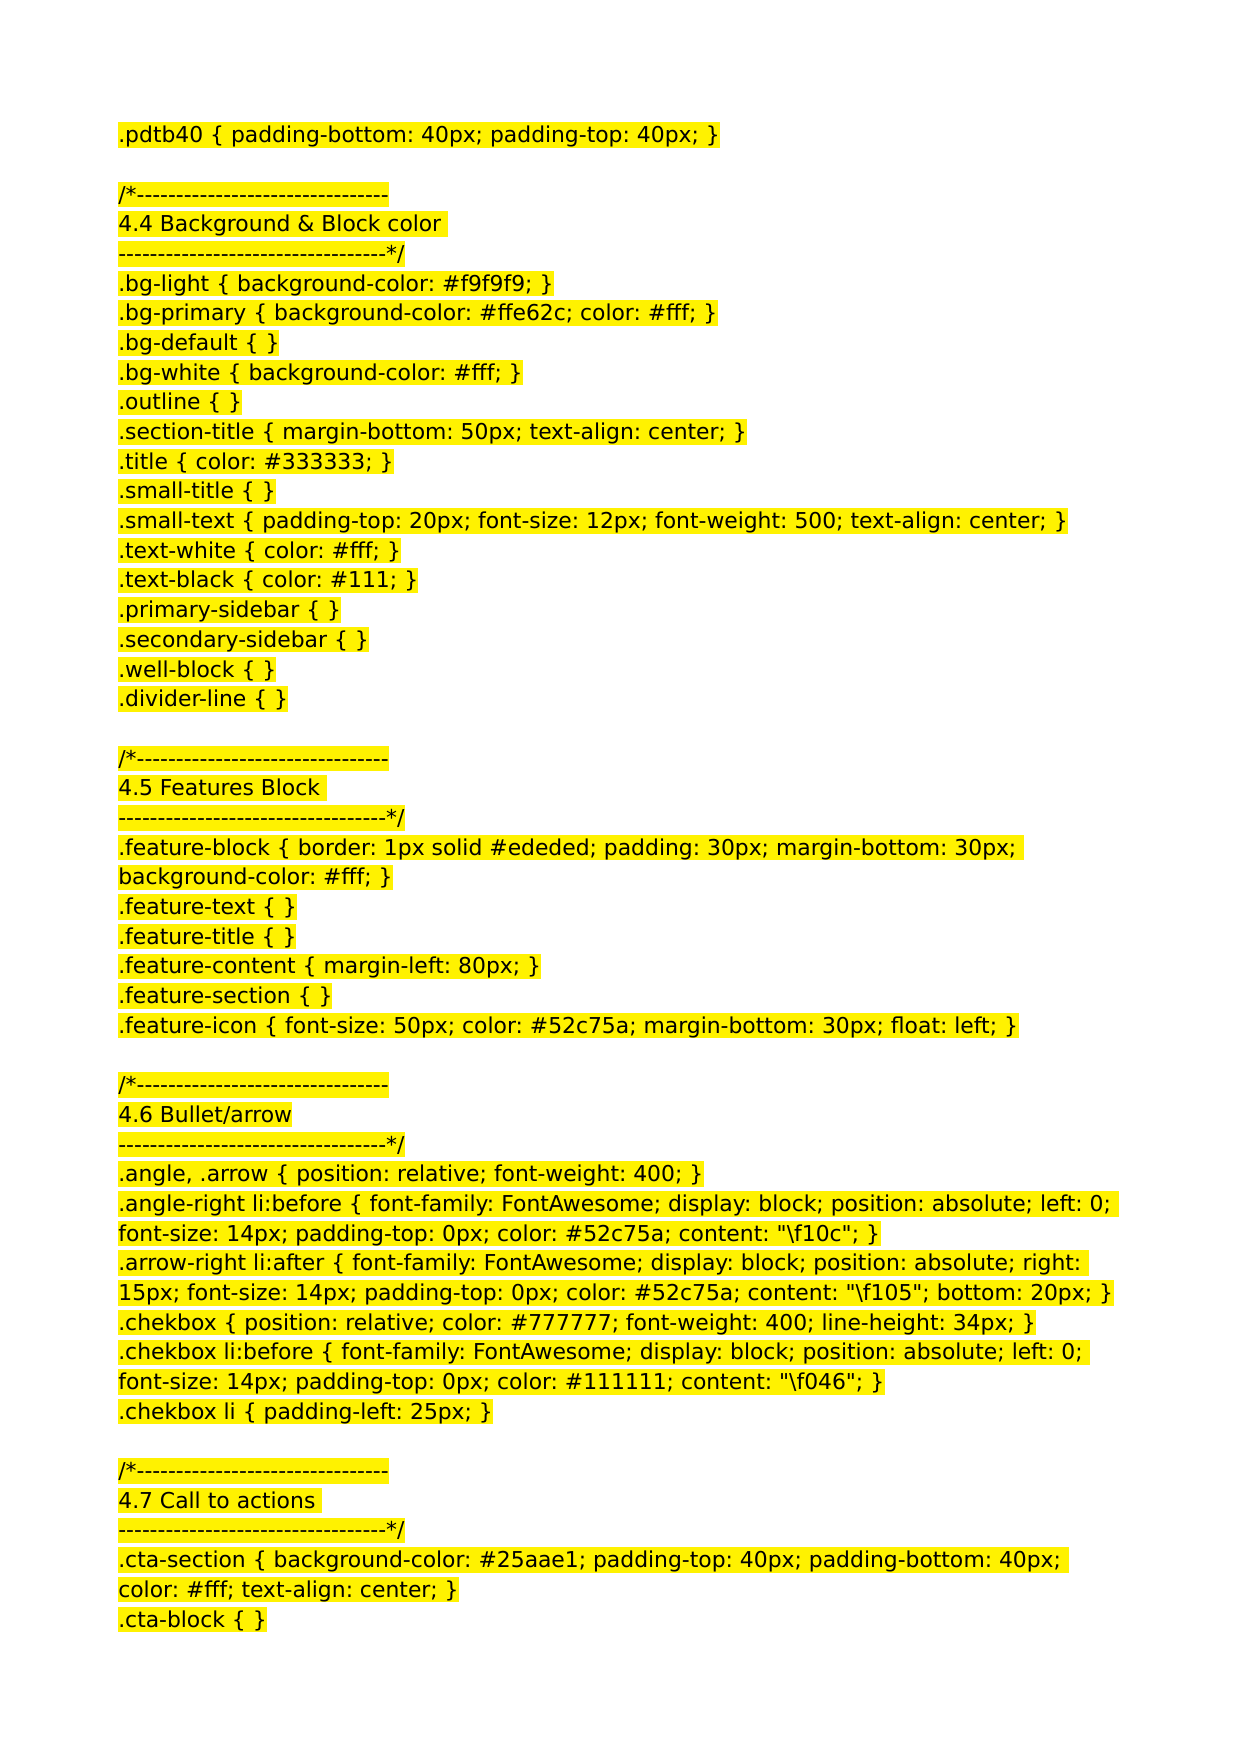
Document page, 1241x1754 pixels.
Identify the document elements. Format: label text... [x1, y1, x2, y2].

text .angle-right li:before { font-family: FontAwesome; display: block; position: absolute; left: 0; font-size: 14px; padding-top: 0px; color: #52c75a; content: "\f10c"; } [118, 1187, 1122, 1246]
text .arrow-right li:after { font-family: FontAwesome; display: block; position: absolute; right: 15px; font-size: 14px; padding-top: 0px; color: #52c75a; content: "\f105"; bottom: 20px; } [118, 1246, 1122, 1306]
text .small-text { padding-top: 20px; font-size: 12px; font-weight: 500; text-align: center; } [118, 504, 1122, 534]
text 4.7 Call to actions [118, 1484, 1122, 1513]
text .bg-default { } [118, 326, 1122, 356]
text .bg-white { background-color: #fff; } [118, 356, 1122, 385]
text ----------------------------------*/ [118, 1513, 1122, 1543]
text 4.6 Bullet/arrow [118, 1098, 1122, 1127]
text .text-white { color: #fff; } [118, 534, 1122, 563]
text .angle, .arrow { position: relative; font-weight: 400; } [118, 1157, 1122, 1187]
text ----------------------------------*/ [118, 237, 1122, 267]
text .feature-text { } [118, 890, 1122, 920]
text /*-------------------------------- [118, 177, 1122, 207]
text .divider-line { } [118, 682, 1122, 712]
text .chekbox { position: relative; color: #777777; font-weight: 400; line-height: 34px; } [118, 1306, 1122, 1335]
text .bg-light { background-color: #f9f9f9; } [118, 267, 1122, 296]
text .feature-icon { font-size: 50px; color: #52c75a; margin-bottom: 30px; float: left; } [118, 1009, 1122, 1038]
text 4.4 Background & Block color [118, 207, 1122, 237]
text .feature-block { border: 1px solid #ededed; padding: 30px; margin-bottom: 30px; background-color: #fff; } [118, 831, 1122, 890]
text .feature-content { margin-left: 80px; } [118, 949, 1122, 979]
text ----------------------------------*/ [118, 801, 1122, 831]
text /*-------------------------------- [118, 1454, 1122, 1484]
text .section-title { margin-bottom: 50px; text-align: center; } [118, 415, 1122, 445]
text .chekbox li:before { font-family: FontAwesome; display: block; position: absolute; left: 0; font-size: 14px; padding-top: 0px; color: #111111; content: "\f046"; } [118, 1335, 1122, 1395]
text .cta-block { } [118, 1602, 1122, 1632]
text .chekbox li { padding-left: 25px; } [118, 1395, 1122, 1424]
text .primary-sidebar { } [118, 593, 1122, 623]
text .cta-section { background-color: #25aae1; padding-top: 40px; padding-bottom: 40px; color: #fff; text-align: center; } [118, 1543, 1122, 1602]
text ----------------------------------*/ [118, 1127, 1122, 1157]
text .outline { } [118, 385, 1122, 415]
text 4.5 Features Block [118, 771, 1122, 801]
text .well-block { } [118, 652, 1122, 682]
text .text-black { color: #111; } [118, 563, 1122, 593]
text .secondary-sidebar { } [118, 623, 1122, 652]
text /*-------------------------------- [118, 742, 1122, 771]
text .pdtb40 { padding-bottom: 40px; padding-top: 40px; } [118, 118, 1122, 148]
text /*-------------------------------- [118, 1068, 1122, 1098]
text .small-title { } [118, 474, 1122, 504]
text .bg-primary { background-color: #ffe62c; color: #fff; } [118, 296, 1122, 326]
text .feature-section { } [118, 979, 1122, 1009]
text .feature-title { } [118, 920, 1122, 949]
text .title { color: #333333; } [118, 445, 1122, 474]
